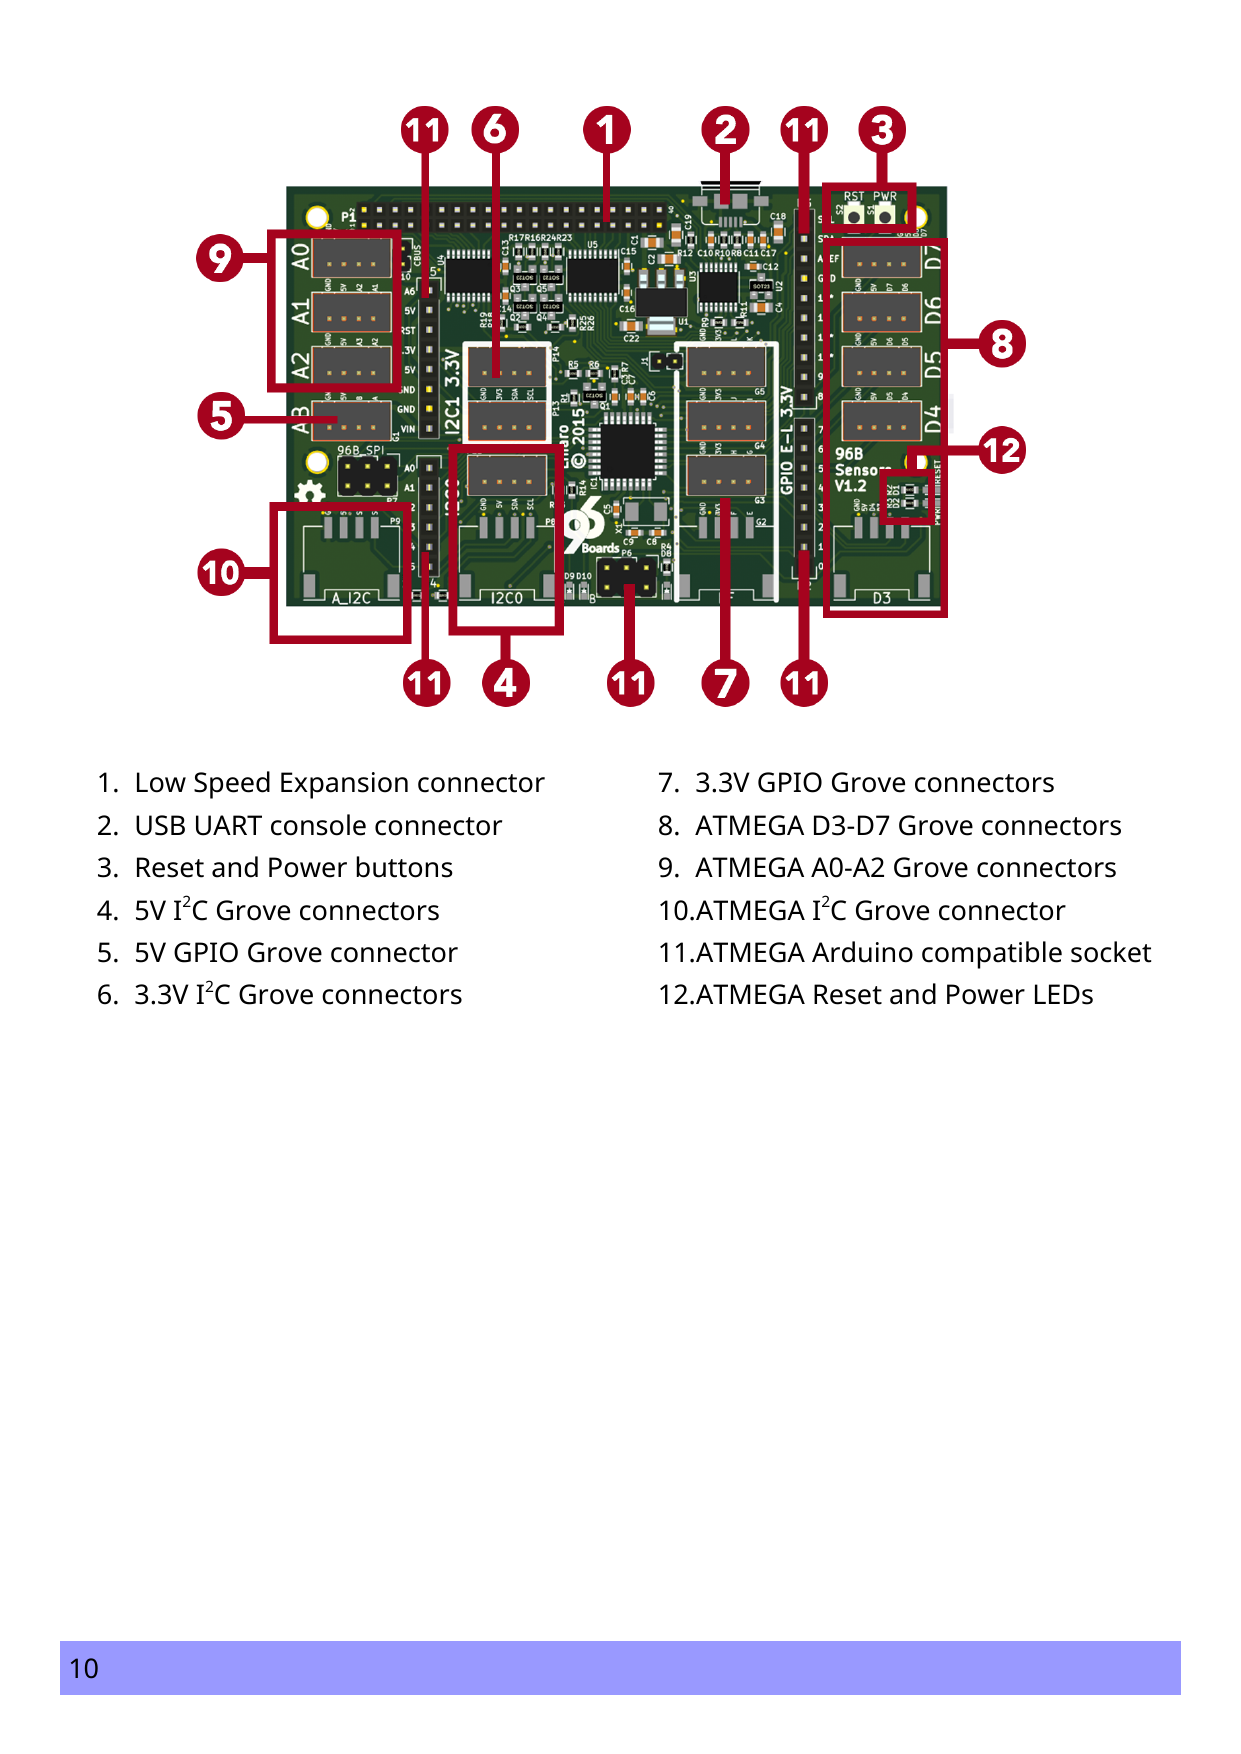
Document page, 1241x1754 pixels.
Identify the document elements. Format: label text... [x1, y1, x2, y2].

list Reset and Power buttons [97, 849, 620, 886]
list Low Speed Expansion connector [97, 59, 620, 801]
list 5V GPIO Grove connector [97, 933, 620, 970]
list ATMEGA Reset and Power LEDs [658, 976, 1181, 1013]
list 3.3V I2C Grove connectors [97, 976, 620, 1013]
list ATMEGA A0-A2 Grove connectors [658, 849, 1181, 886]
list ATMEGA Arduino compatible socket [658, 933, 1181, 970]
list 3.3V GPIO Grove connectors [658, 59, 1181, 801]
picture [178, 67, 1051, 740]
list ATMEGA I2C Grove connector [658, 891, 1181, 928]
list USB UART console connector [97, 806, 620, 843]
list ATMEGA D3-D7 Grove connectors [658, 806, 1181, 843]
list 5V I2C Grove connectors [97, 891, 620, 928]
